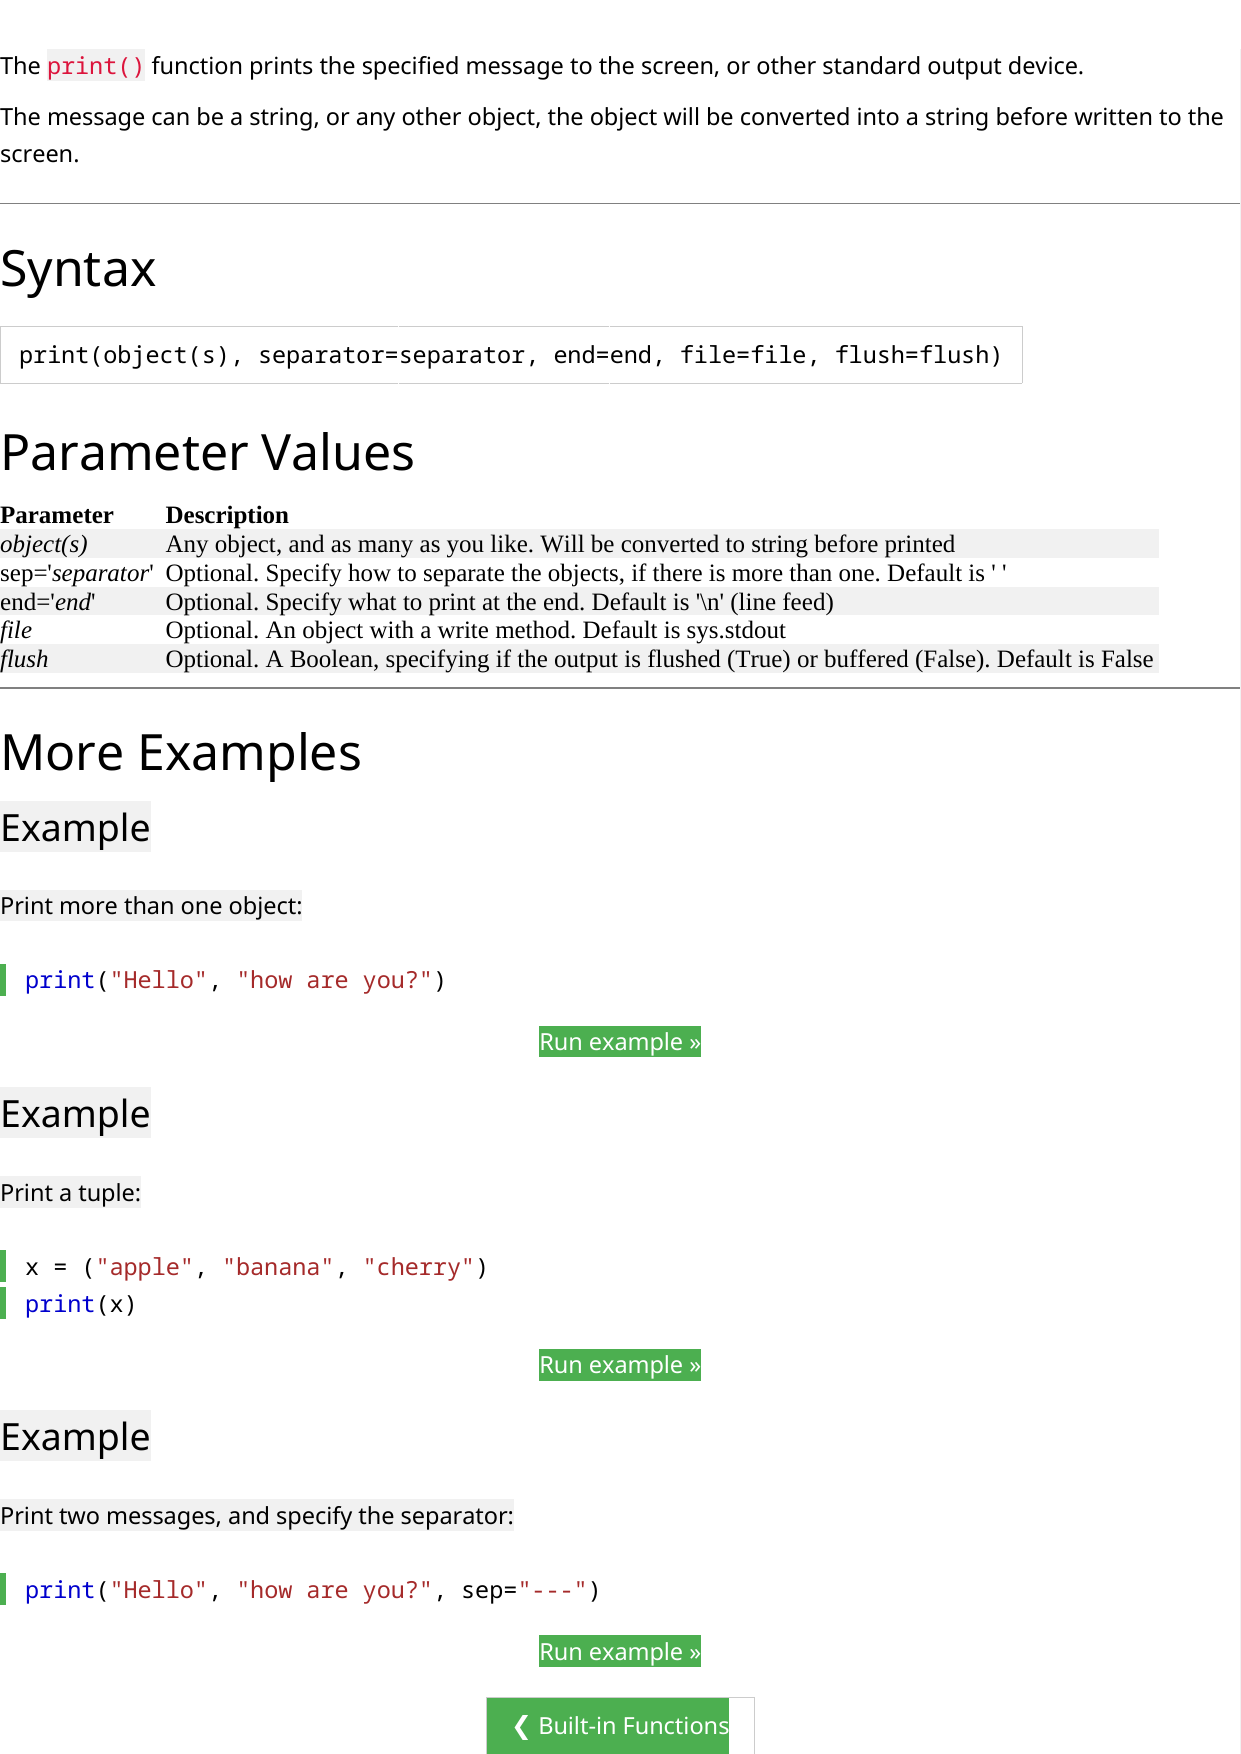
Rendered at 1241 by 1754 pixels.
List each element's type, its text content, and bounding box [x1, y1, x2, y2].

text Print more than one object: [0, 889, 1240, 921]
subtitle Syntax [0, 233, 1240, 301]
subtitle Parameter Values [0, 417, 1240, 485]
text [755, 1697, 1240, 1754]
table_cell object(s) [0, 529, 165, 558]
table_cell Optional. Specify how to separate the objects, if there is more than one. Default is ' ' [165, 558, 1159, 587]
text print(object(s), separator=separator, end=end, file=file, flush=flush) [1, 327, 1022, 383]
table_cell end='end' [0, 587, 165, 615]
table_cell sep='separator' [0, 558, 165, 587]
text print("Hello", "how are you?", sep="---") [6, 1573, 1240, 1605]
subtitle Example [0, 1087, 1240, 1138]
table_cell flush [0, 644, 165, 673]
table_cell Optional. An object with a write method. Default is sys.stdout [165, 615, 1159, 644]
text print("Hello", "how are you?") [6, 964, 1240, 996]
table_cell file [0, 615, 165, 644]
subtitle Example [0, 801, 1240, 852]
table_header Description [165, 500, 1159, 529]
text Run example » [0, 1635, 1240, 1667]
table_cell Optional. A Boolean, specifying if the output is flushed (True) or buffered (False). Default is False [165, 644, 1159, 673]
table_cell Optional. Specify what to print at the end. Default is '\n' (line feed) [165, 587, 1159, 615]
subtitle More Examples [0, 717, 1240, 785]
text ❮ Built-in Functions [487, 1698, 754, 1754]
text Run example » [0, 1349, 1240, 1381]
text The print() function prints the specified message to the screen, or other standard output device. [0, 49, 1240, 81]
subtitle Example [0, 1410, 1240, 1461]
text Run example » [0, 1026, 1240, 1057]
text The message can be a string, or any other object, the object will be converted into a string before written to the screen. [0, 100, 1240, 169]
text x = ("apple", "banana", "cherry") print(x) [0, 1250, 1240, 1319]
text [1023, 326, 1240, 383]
text Print a tuple: [0, 1176, 1240, 1208]
text Print two messages, and specify the separator: [0, 1499, 1240, 1531]
text [0, 1697, 486, 1754]
table_cell Any object, and as many as you like. Will be converted to string before printed [165, 529, 1159, 558]
table_header Parameter [0, 500, 165, 529]
